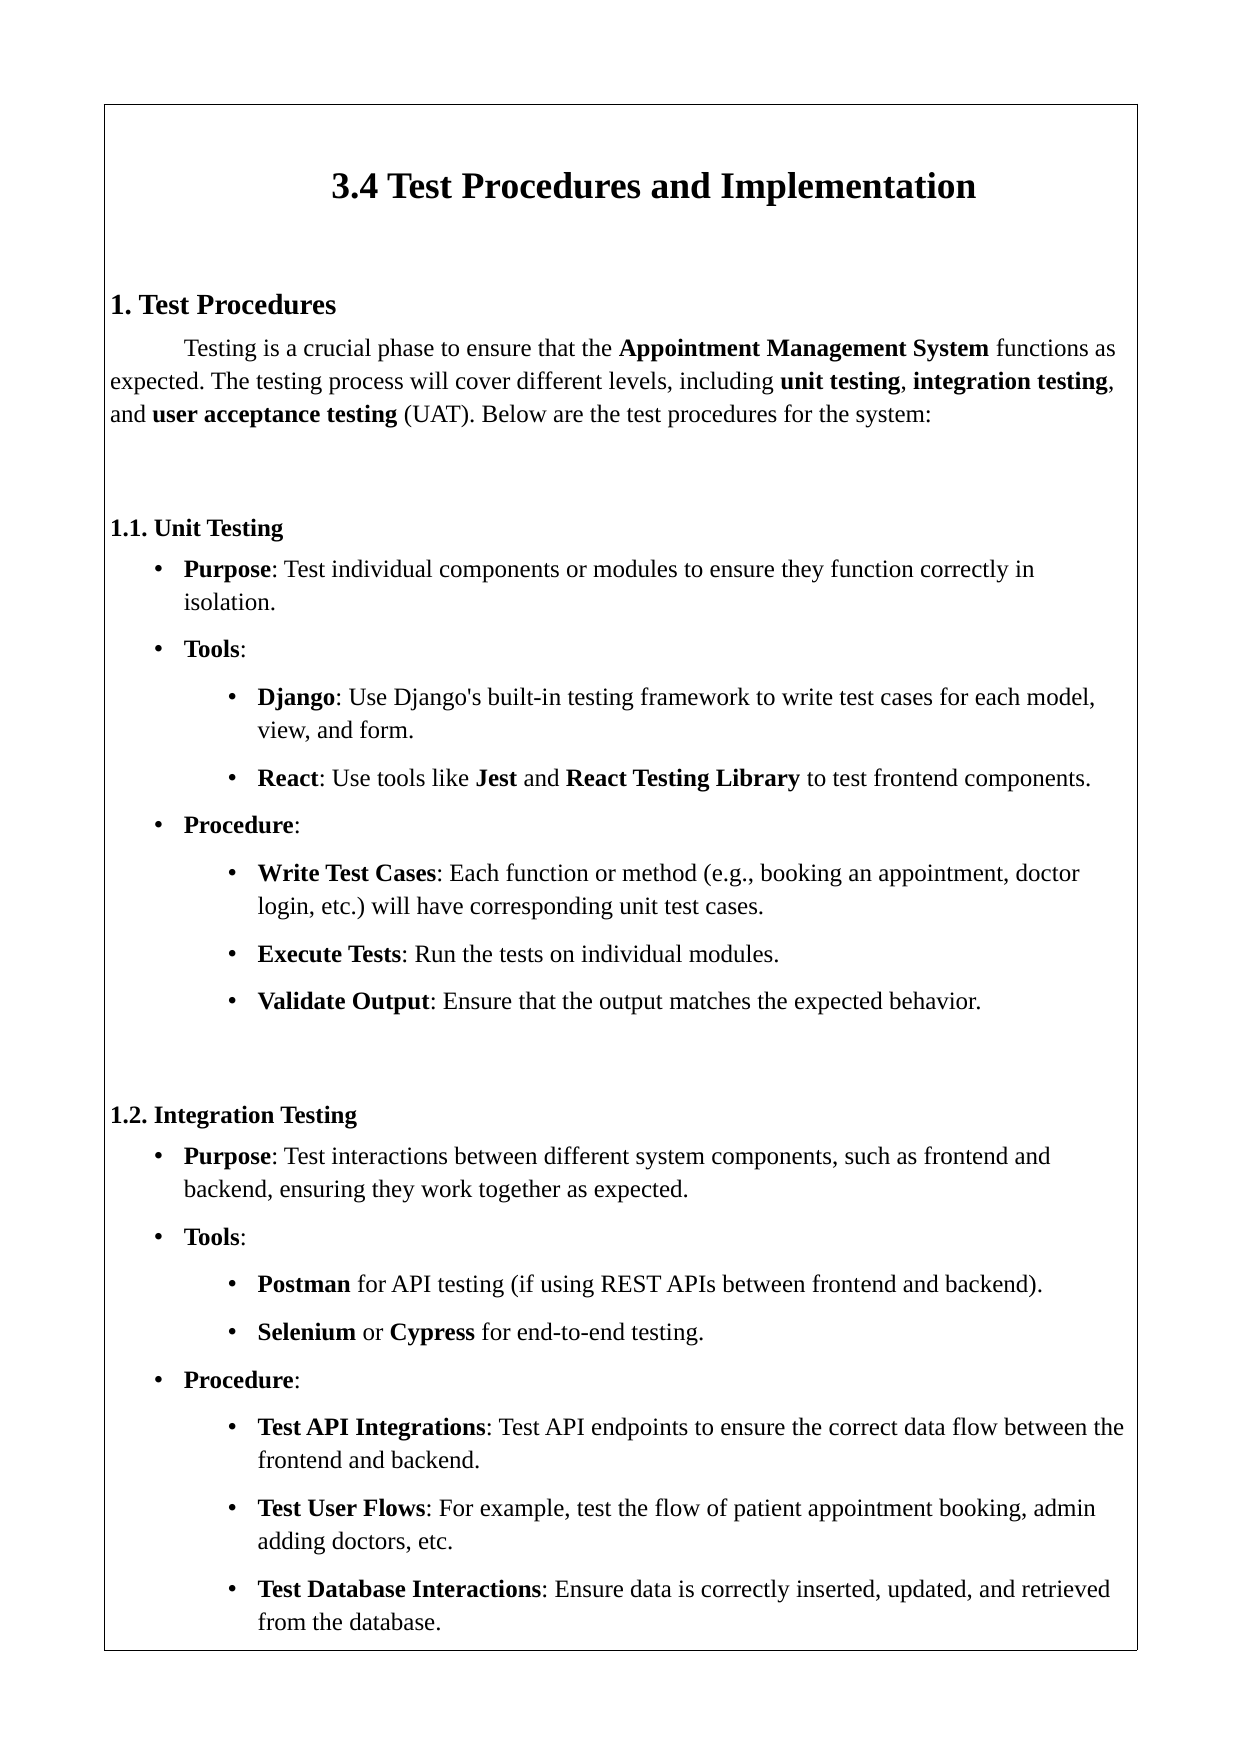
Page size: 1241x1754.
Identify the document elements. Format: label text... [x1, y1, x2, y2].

list React: Use tools like Jest and React Testing Library to test frontend components. [228, 763, 1131, 792]
text Testing is a crucial phase to ensure that the Appointment Management System functions as expected. The testing process will cover different levels, including unit testing, integration testing, and user acceptance testing (UAT). Below are the test procedures for the system: [110, 333, 1131, 428]
list Tools: [154, 634, 1131, 663]
list Django: Use Django's built-in testing framework to write test cases for each model, view, and form. [228, 682, 1131, 744]
list Test Database Interactions: Ensure data is correctly inserted, updated, and retrieved from the database. [228, 1574, 1131, 1635]
list Validate Output: Ensure that the output matches the expected behavior. [228, 986, 1131, 1015]
subtitle 1.1. Unit Testing [110, 513, 1131, 541]
list Procedure: [154, 810, 1131, 839]
list Tools: [154, 1222, 1131, 1251]
list Test API Integrations: Test API endpoints to ensure the correct data flow between the frontend and backend. [228, 1412, 1131, 1474]
subtitle 1. Test Procedures [110, 287, 1131, 320]
subtitle 1.2. Integration Testing [110, 1100, 1131, 1129]
list Purpose: Test interactions between different system components, such as frontend and backend, ensuring they work together as expected. [154, 1141, 1131, 1203]
list Purpose: Test individual components or modules to ensure they function correctly in isolation. [154, 554, 1131, 616]
list Selenium or Cypress for end-to-end testing. [228, 1317, 1131, 1346]
list Postman for API testing (if using REST APIs between frontend and backend). [228, 1269, 1131, 1298]
list Execute Tests: Run the tests on individual modules. [228, 939, 1131, 967]
list Procedure: [154, 1365, 1131, 1393]
list Write Test Cases: Each function or method (e.g., booking an appointment, doctor login, etc.) will have corresponding unit test cases. [228, 858, 1131, 920]
subtitle 3.4 Test Procedures and Implementation [110, 163, 1131, 206]
list Test User Flows: For example, test the flow of patient appointment booking, admin adding doctors, etc. [228, 1493, 1131, 1555]
